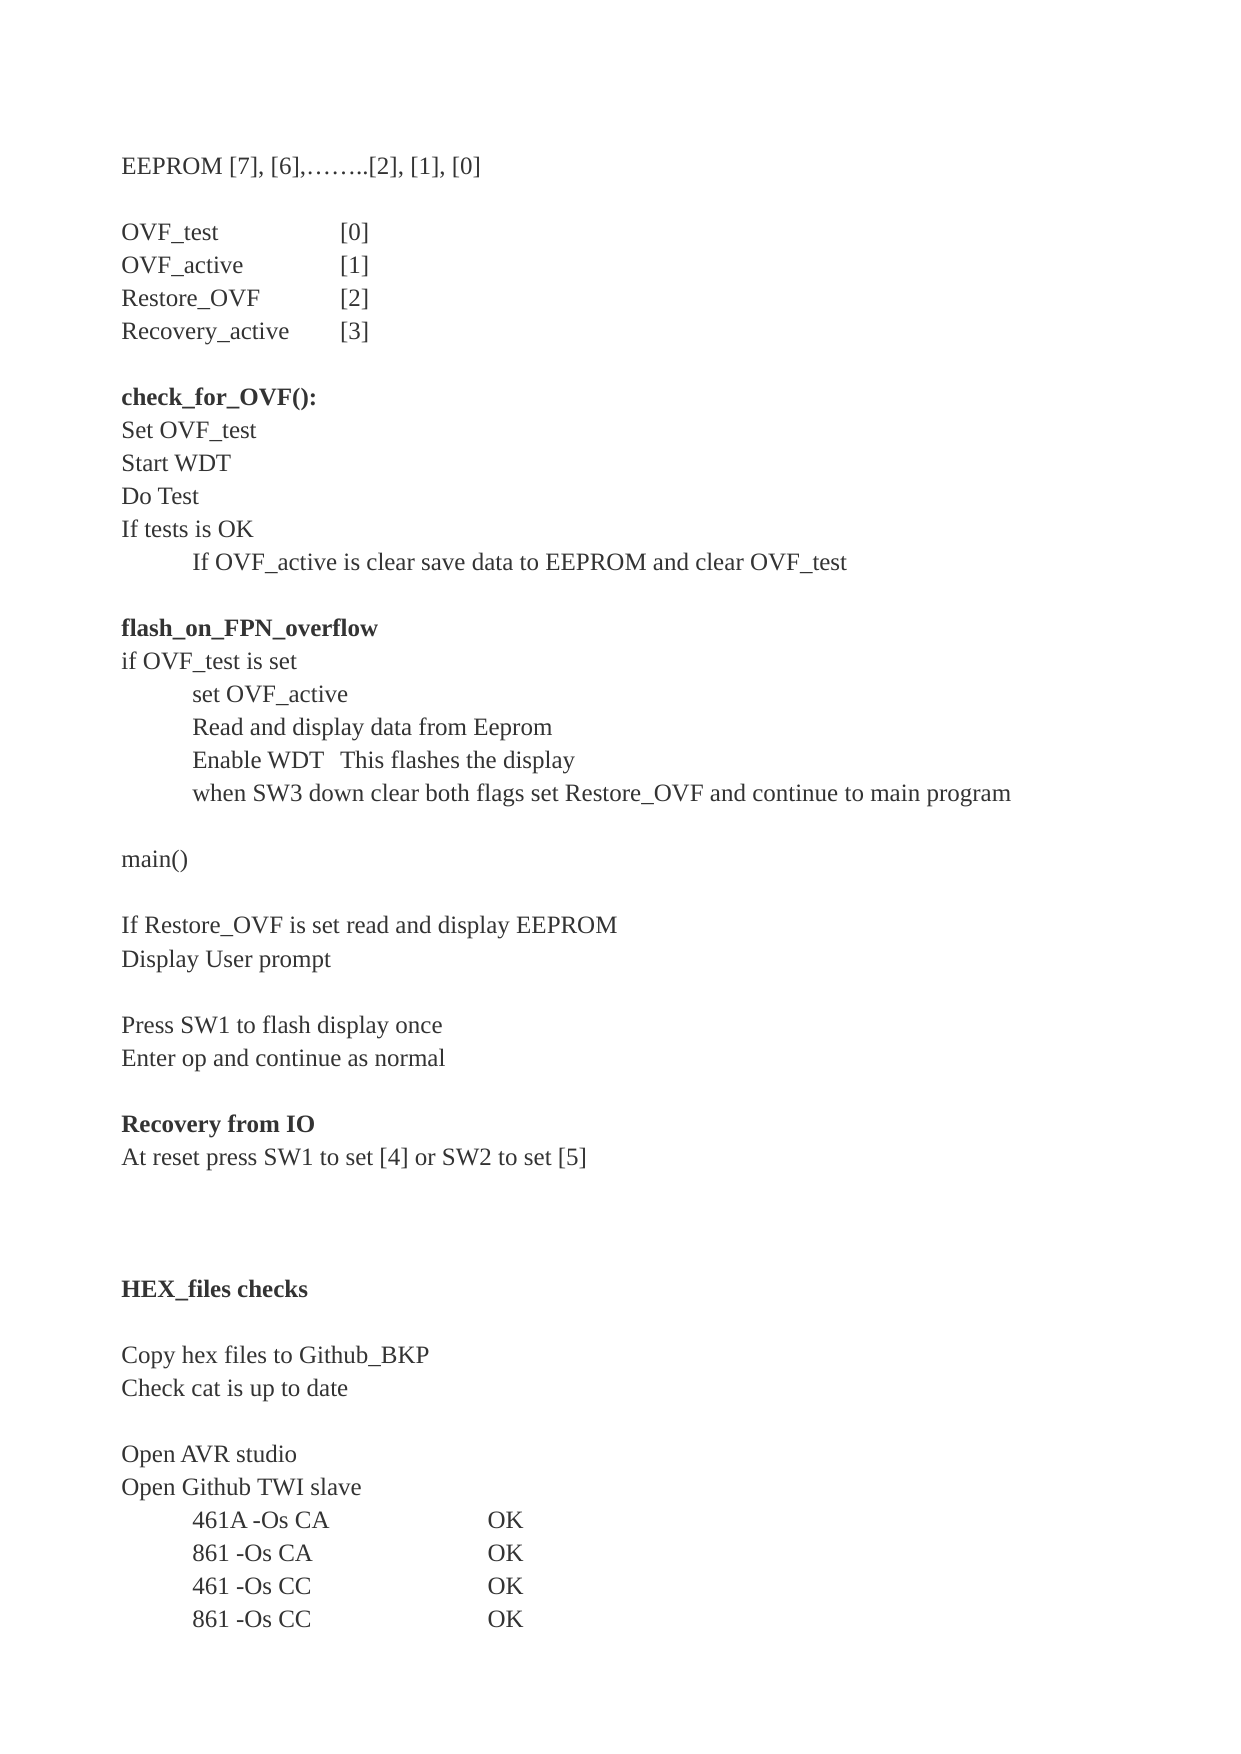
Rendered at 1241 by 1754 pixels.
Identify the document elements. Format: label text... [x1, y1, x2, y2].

text Restore_OVF [2] [119, 283, 1122, 312]
text 861 -Os CC OK [119, 1604, 1122, 1633]
text Press SW1 to flash display once [119, 1010, 1122, 1038]
text Display User prompt [119, 944, 1122, 972]
text flash_on_FPN_overflow [119, 613, 1122, 642]
text Enable WDT This flashes the display [119, 746, 1122, 774]
text 861 -Os CA OK [119, 1538, 1122, 1567]
text OVF_active [1] [119, 250, 1122, 279]
text OVF_test [0] [119, 217, 1122, 246]
text If Restore_OVF is set read and display EEPROM [119, 911, 1122, 939]
text Enter op and continue as normal [119, 1043, 1122, 1071]
text If tests is OK [119, 514, 1122, 543]
text Start WDT [119, 448, 1122, 477]
text At reset press SW1 to set [4] or SW2 to set [5] [119, 1142, 1122, 1171]
text Recovery from IO [119, 1109, 1122, 1137]
text EEPROM [7], [6],……..[2], [1], [0] [119, 151, 1122, 180]
text Read and display data from Eeprom [119, 712, 1122, 741]
text check_for_OVF(): [119, 382, 1122, 411]
text Open AVR studio [119, 1439, 1122, 1468]
text when SW3 down clear both flags set Restore_OVF and continue to main program [119, 778, 1122, 807]
text Check cat is up to date [119, 1373, 1122, 1402]
text 461A -Os CA OK [119, 1505, 1122, 1534]
text Copy hex files to Github_BKP [119, 1340, 1122, 1369]
text Set OVF_test [119, 415, 1122, 444]
text If OVF_active is clear save data to EEPROM and clear OVF_test [119, 547, 1122, 576]
text Open Github TWI slave [119, 1472, 1122, 1501]
text HEX_files checks [119, 1274, 1122, 1303]
text if OVF_test is set [119, 646, 1122, 675]
text 461 -Os CC OK [119, 1571, 1122, 1600]
text main() [119, 844, 1122, 873]
text Recovery_active [3] [119, 316, 1122, 345]
text set OVF_active [119, 679, 1122, 708]
text Do Test [119, 481, 1122, 510]
